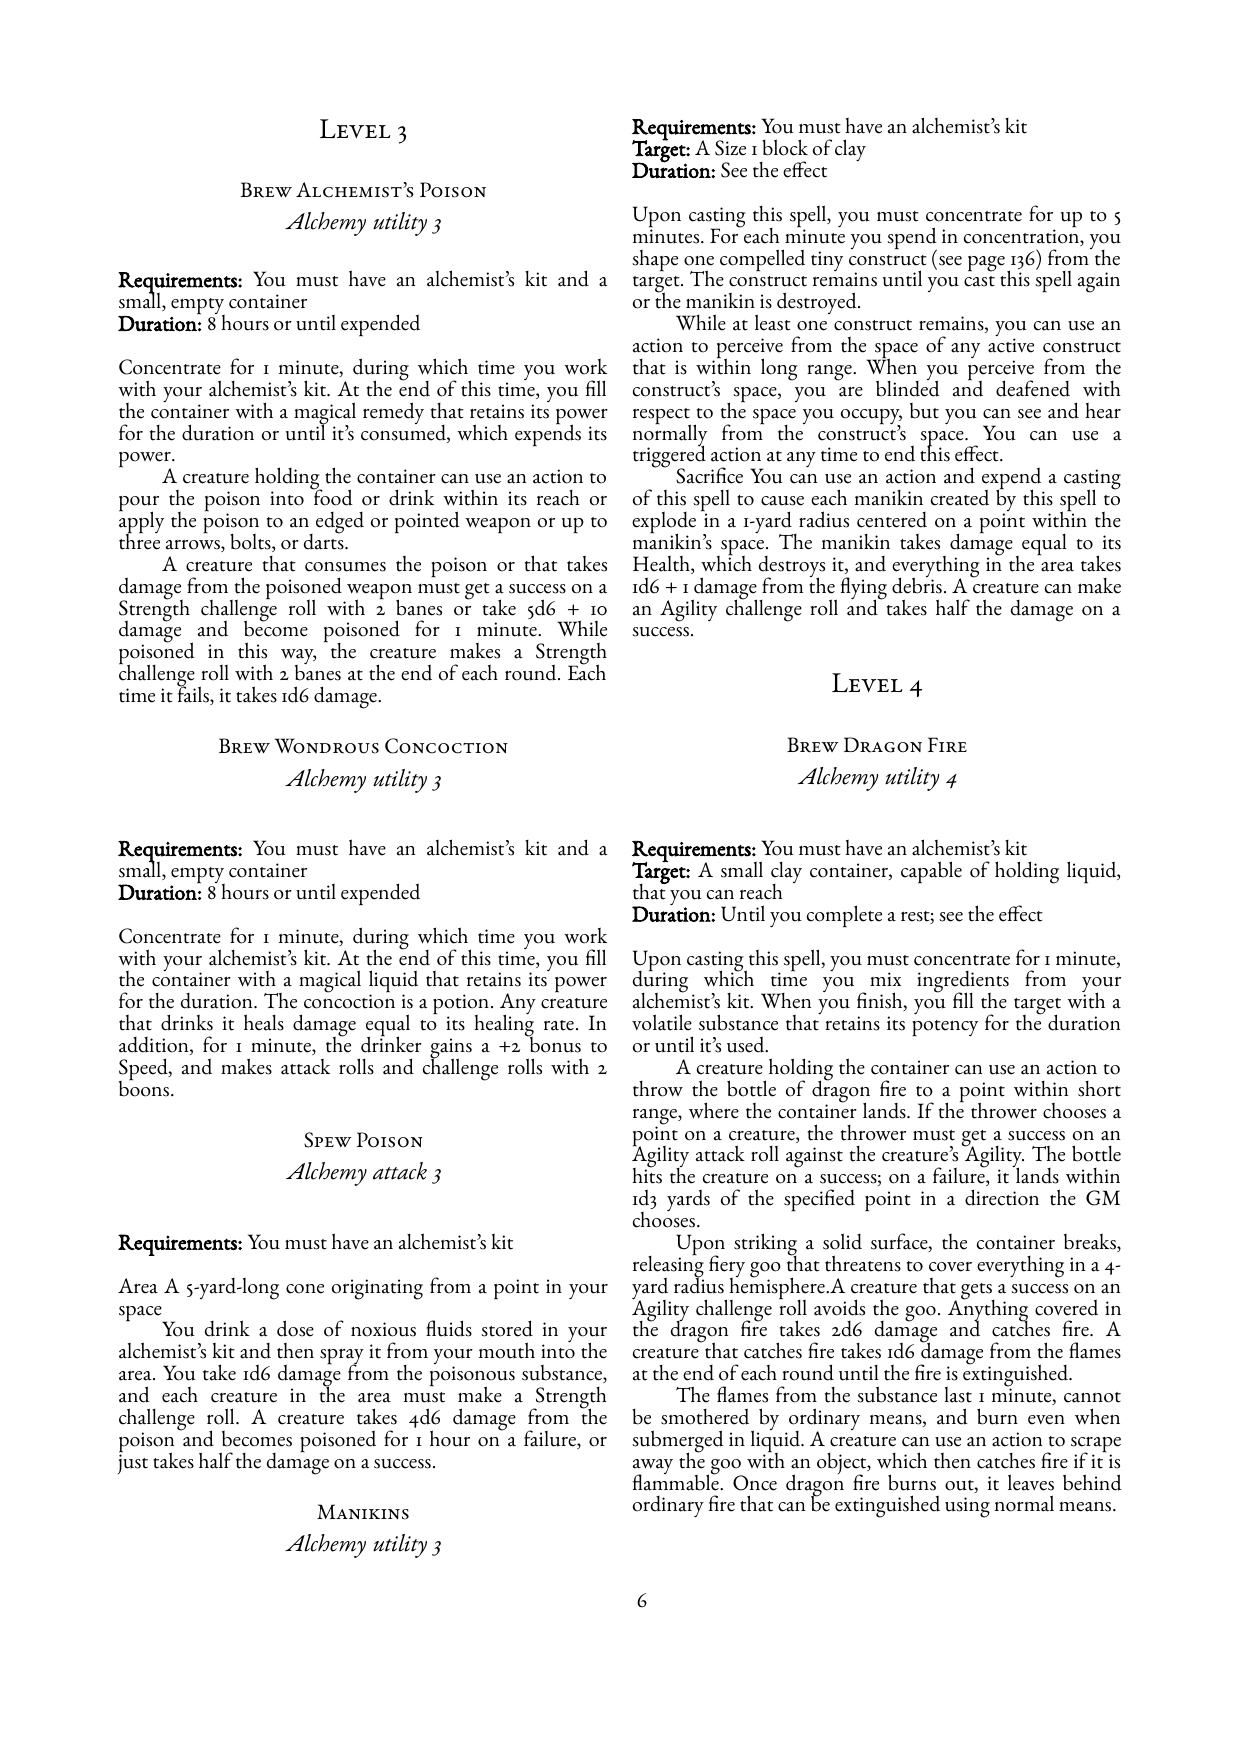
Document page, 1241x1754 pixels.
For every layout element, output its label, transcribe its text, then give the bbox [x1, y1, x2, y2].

text The flames from the substance last 1 minute, cannot be smothered by ordinary means, and burn even when submerged in liquid. A creature can use an action to scrape away the goo with an object, which then catches fire if it is flammable. Once dragon fire burns out, it leaves behind ordinary fire that can be extinguished using normal means. [632, 1387, 1122, 1518]
list Requirements: You must have an alchemist’s kit [632, 118, 1122, 140]
subtitle Manikins [118, 1504, 608, 1526]
subtitle Level 4 [632, 673, 1122, 701]
text A creature holding the container can use an action to pour the poison into food or drink within its reach or apply the poison to an edged or pointed weapon or up to three arrows, bolts, or darts. [118, 468, 608, 556]
subtitle Spew Poison [118, 1132, 608, 1154]
list Target: A Size 1 block of clay [632, 140, 1122, 162]
text A creature that consumes the poison or that takes damage from the poisoned weapon must get a success on a Strength challenge roll with 2 banes or take 5d6 + 10 damage and become poisoned for 1 minute. While poisoned in this way, the creature makes a Strength challenge roll with 2 banes at the end of each round. Each time it fails, it takes 1d6 damage. [118, 556, 608, 709]
list Target: A small clay container, capable of holding liquid, that you can reach [632, 862, 1122, 906]
list Duration: Until you complete a rest; see the effect [632, 906, 1122, 927]
subtitle Brew Dragon Fire [632, 736, 1122, 758]
list Requirements: You must have an alchemist’s kit and a small, empty container [118, 823, 608, 884]
text Concentrate for 1 minute, during which time you work with your alchemist’s kit. At the end of this time, you fill the container with a magical remedy that retains its power for the duration or until it’s consumed, which expends its power. [118, 349, 608, 468]
text Upon striking a solid surface, the container breaks, releasing fiery goo that threatens to cover everything in a 4-yard radius hemisphere.A creature that gets a success on an Agility challenge roll avoids the goo. Anything covered in the dragon fire takes 2d6 damage and catches fire. A creature that catches fire takes 1d6 damage from the flames at the end of each round until the fire is extinguished. [632, 1234, 1122, 1387]
subtitle Alchemy utility 3 [118, 769, 608, 793]
list Duration: See the effect [632, 162, 1122, 184]
subtitle Alchemy attack 3 [118, 1163, 608, 1187]
text A creature holding the container can use an action to throw the bottle of dragon fire to a point within short range, where the container lands. If the thrower chooses a point on a creature, the thrower must get a success on an Agility attack roll against the creature’s Agility. The bottle hits the creature on a success; on a failure, it lands within 1d3 yards of the specified point in a direction the GM chooses. [632, 1059, 1122, 1234]
subtitle Alchemy utility 3 [118, 213, 608, 237]
list Requirements: You must have an alchemist’s kit [632, 821, 1122, 862]
subtitle Brew Alchemist’s Poison [118, 182, 608, 204]
list Requirements: You must have an alchemist’s kit and a small, empty container [118, 266, 608, 315]
text Concentrate for 1 minute, during which time you work with your alchemist’s kit. At the end of this time, you fill the container with a magical liquid that retains its power for the duration. The concoction is a potion. Any creature that drinks it heals damage equal to its healing rate. In addition, for 1 minute, the drinker gains a +2 bonus to Speed, and makes attack rolls and challenge rolls with 2 boons. [118, 918, 608, 1102]
subtitle Alchemy utility 4 [632, 767, 1122, 791]
subtitle Level 3 [118, 118, 608, 147]
text Sacrifice You can use an action and expend a casting of this spell to cause each manikin created by this spell to explode in a 1-yard radius centered on a point within the manikin’s space. The manikin takes damage equal to its Health, which destroys it, and everything in the area takes 1d6 + 1 damage from the flying debris. A creature can make an Agility challenge roll and takes half the damage on a success. [632, 468, 1122, 643]
subtitle Alchemy utility 3 [118, 1534, 608, 1559]
list Duration: 8 hours or until expended [118, 315, 608, 337]
text While at least one construct remains, you can use an action to perceive from the space of any active construct that is within long range. When you perceive from the construct’s space, you are blinded and deafened with respect to the space you occupy, but you can see and hear normally from the construct’s space. You can use a triggered action at any time to end this effect. [632, 315, 1122, 468]
text Area A 5-yard-long cone originating from a point in your space [118, 1268, 608, 1321]
text Upon casting this spell, you must concentrate for up to 5 minutes. For each minute you spend in concentration, you shape one compelled tiny construct (see page 136) from the target. The construct remains until you cast this spell again or the manikin is destroyed. [632, 196, 1122, 315]
text Upon casting this spell, you must concentrate for 1 minute, during which time you mix ingredients from your alchemist’s kit. When you finish, you fill the target with a volatile substance that retains its potency for the duration or until it’s used. [632, 939, 1122, 1059]
text You drink a dose of noxious fluids stored in your alchemist’s kit and then spray it from your mouth into the area. You take 1d6 damage from the poisonous substance, and each creature in the area must make a Strength challenge roll. A creature takes 4d6 damage from the poison and becomes poisoned for 1 hour on a failure, or just takes half the damage on a success. [118, 1321, 608, 1474]
subtitle Brew Wondrous Concoction [118, 738, 608, 760]
list Duration: 8 hours or until expended [118, 884, 608, 906]
list Requirements: You must have an alchemist’s kit [118, 1216, 608, 1256]
